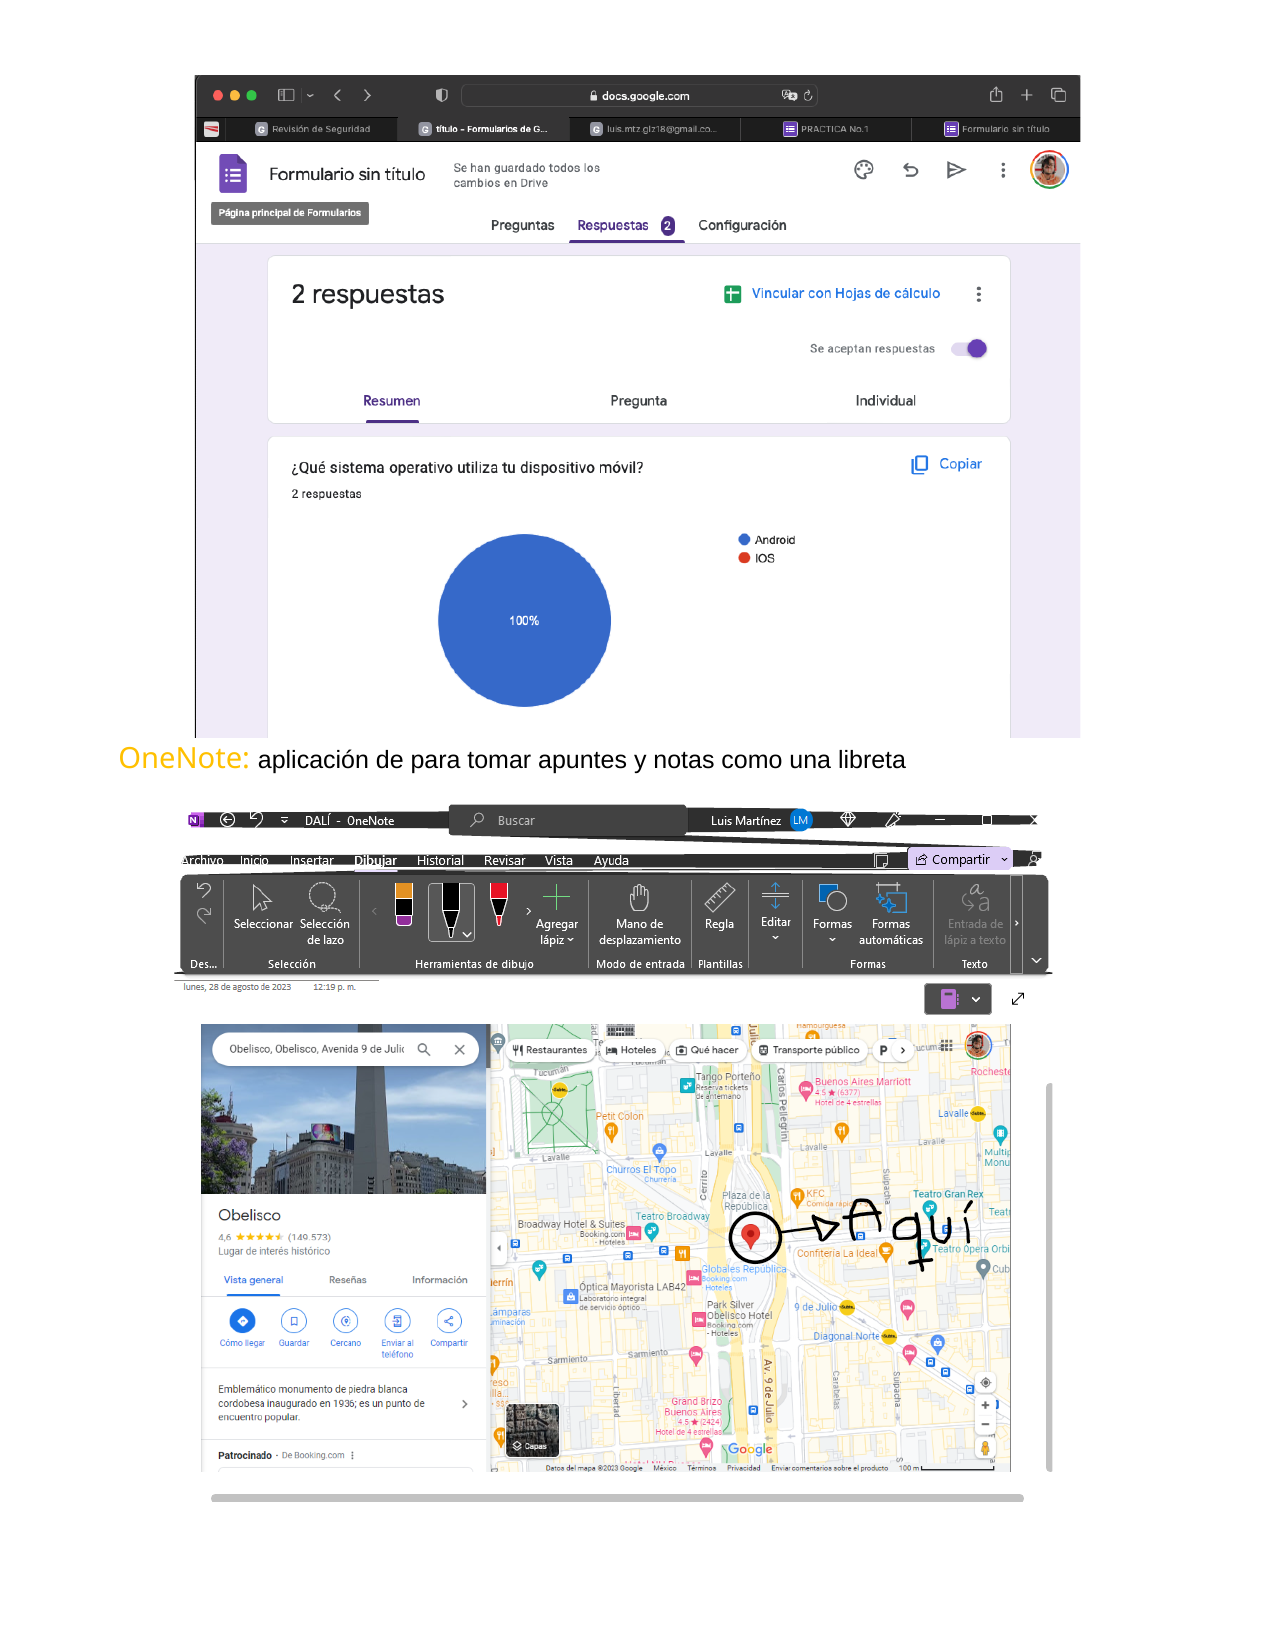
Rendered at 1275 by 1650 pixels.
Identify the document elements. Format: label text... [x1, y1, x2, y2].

text OneNote: aplicación de para tomar apuntes y notas como una libreta [118, 723, 1205, 777]
